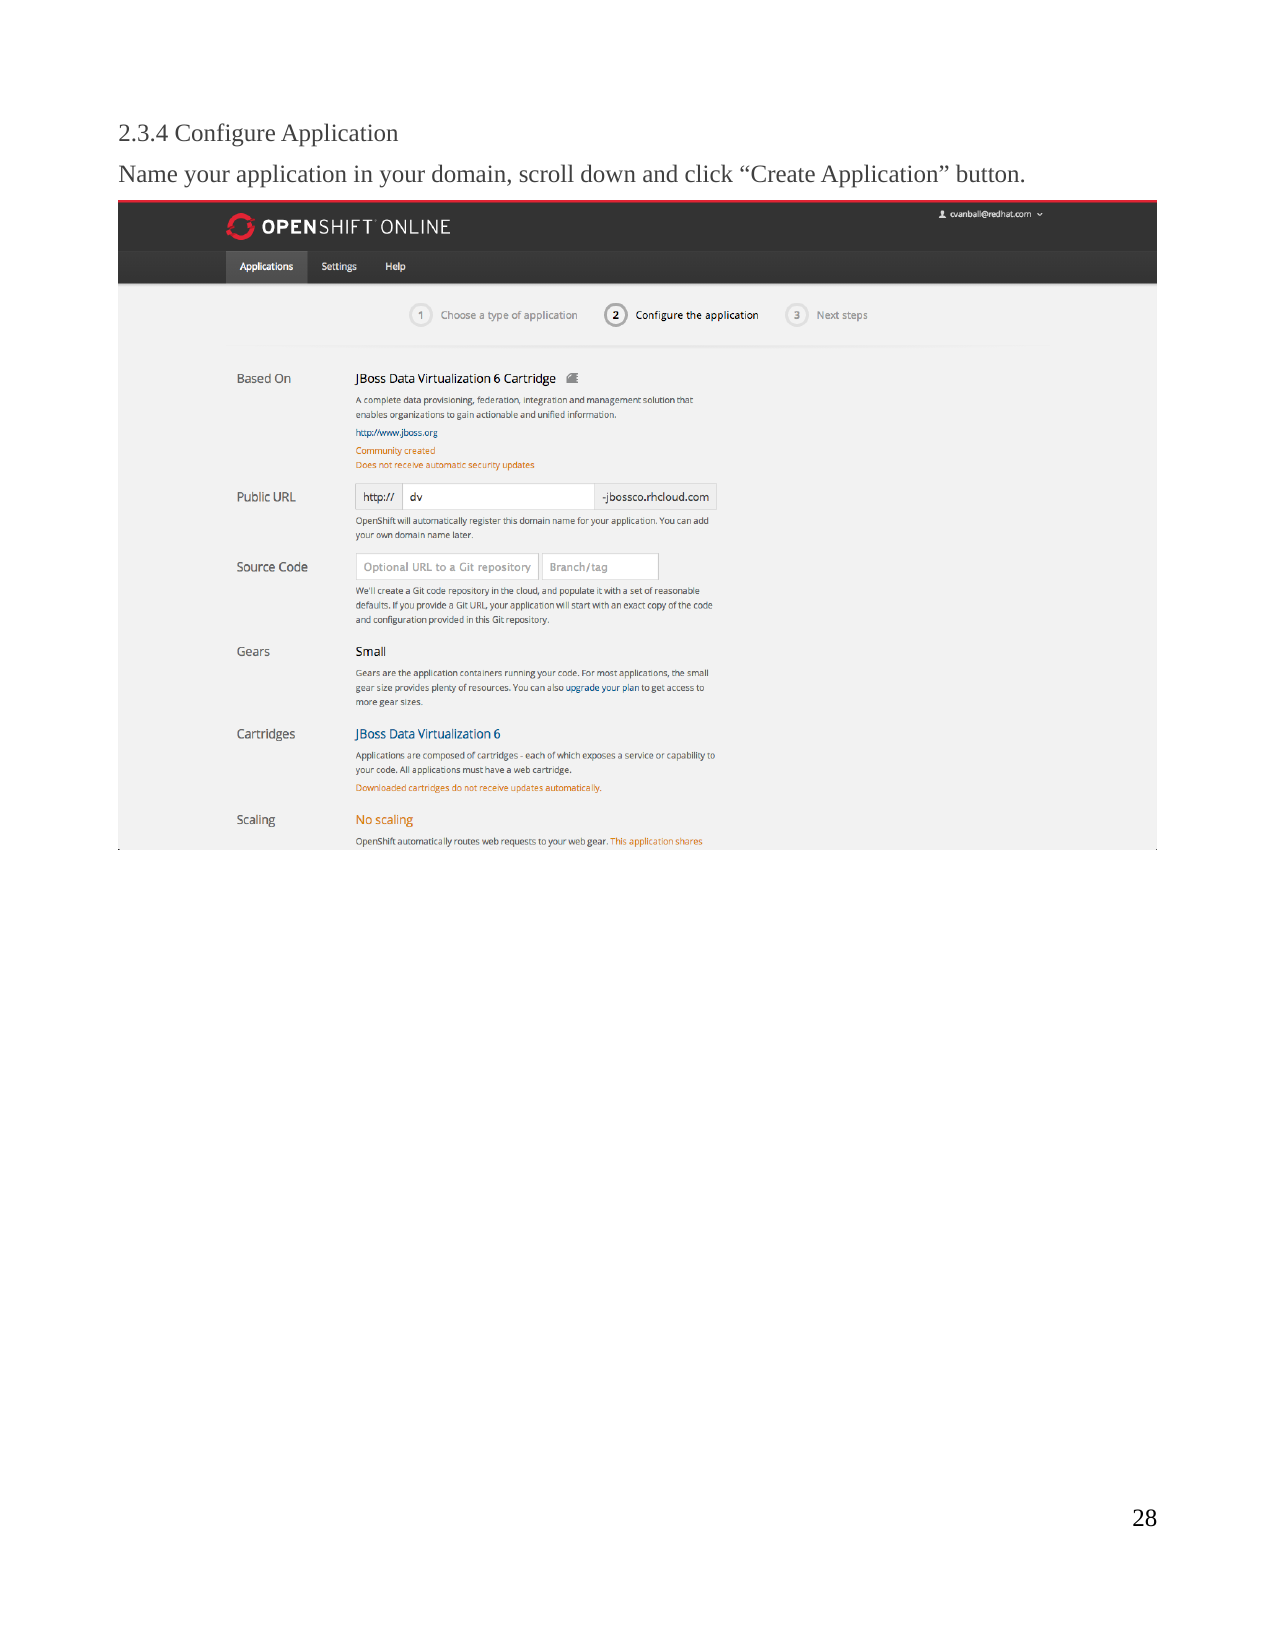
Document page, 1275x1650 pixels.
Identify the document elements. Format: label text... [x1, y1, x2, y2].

text 2.3.4 Configure Application [118, 118, 1157, 147]
text Name your application in your domain, scroll down and click “Create Application” button. [118, 159, 1157, 188]
picture [118, 200, 1157, 850]
